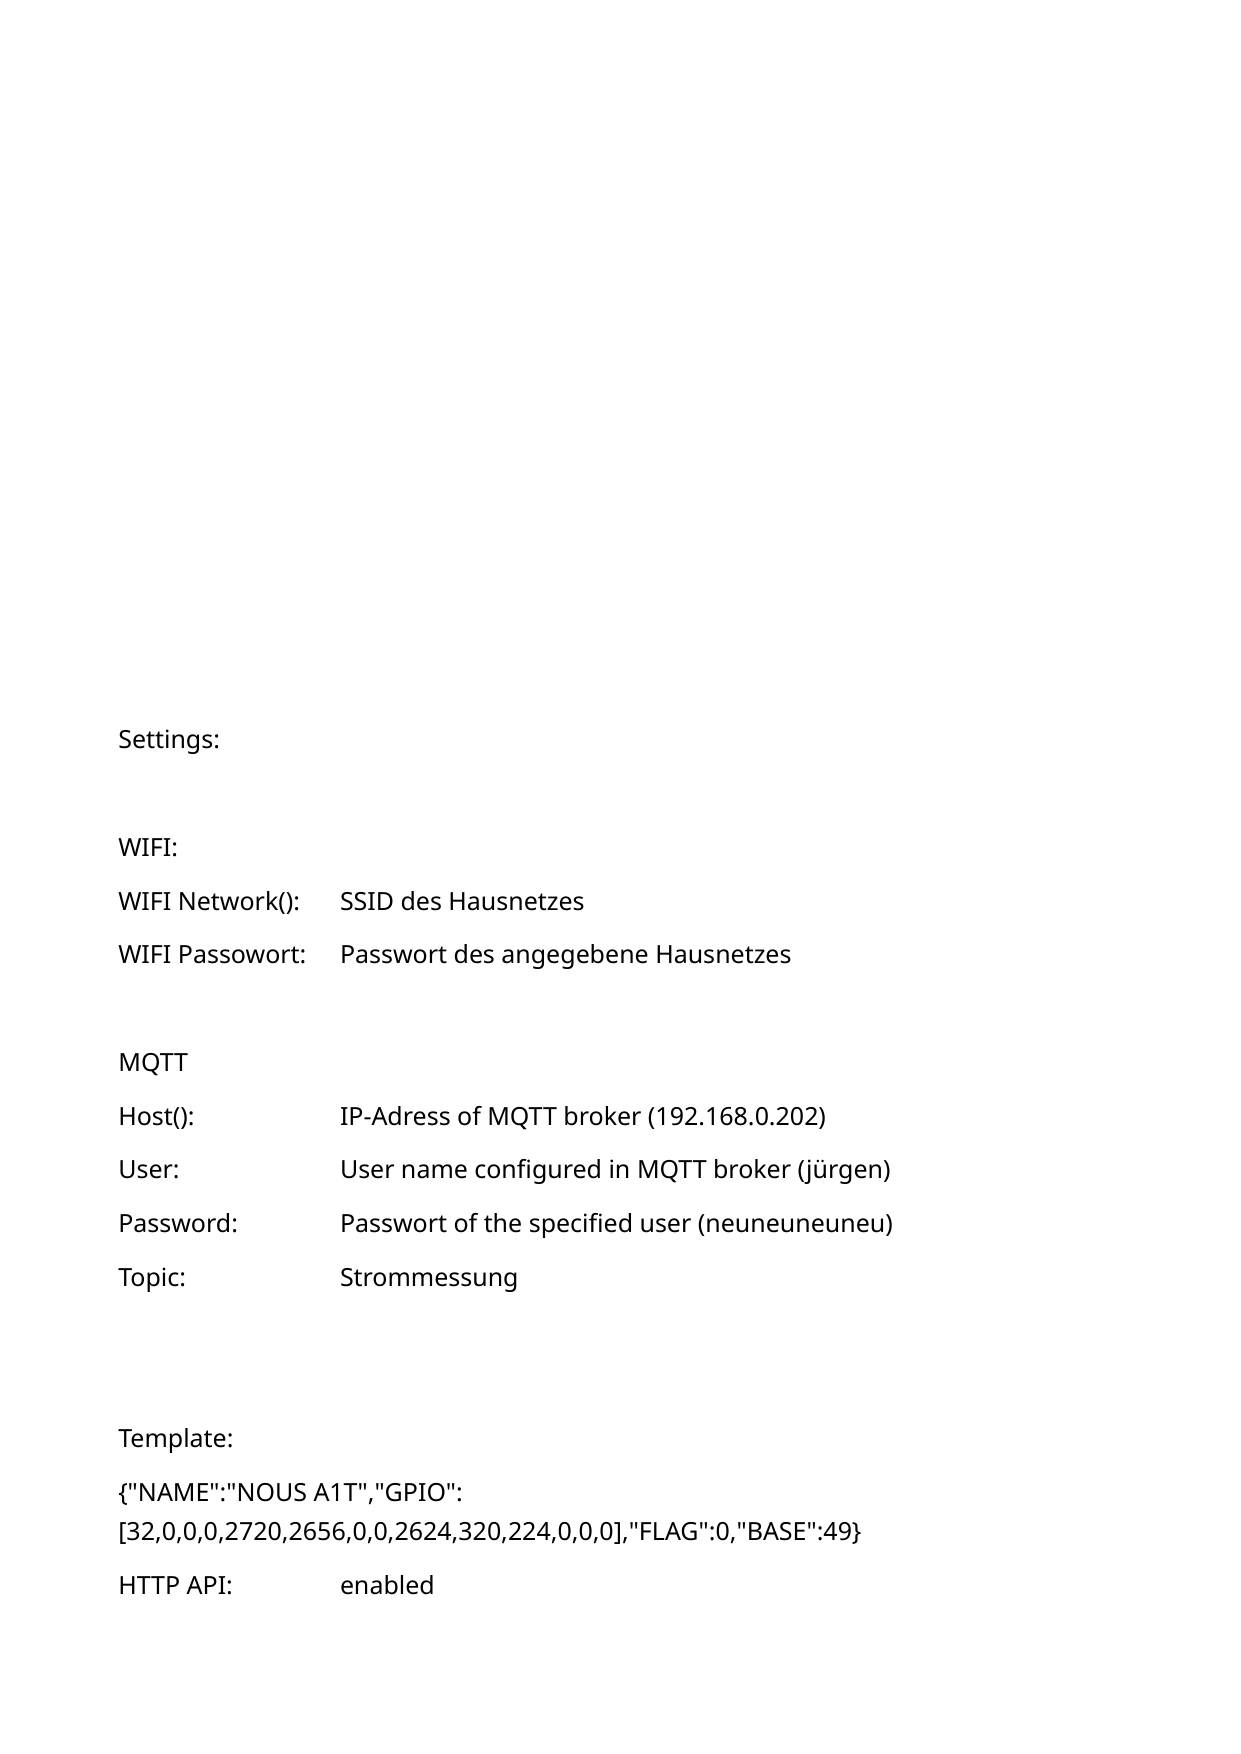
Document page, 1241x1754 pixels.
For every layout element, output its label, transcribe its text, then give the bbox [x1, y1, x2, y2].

text Template: [118, 1421, 1122, 1455]
text Settings: [118, 722, 1122, 756]
text Host(): IP-Adress of MQTT broker (192.168.0.202) [118, 1098, 1122, 1132]
text WIFI: [118, 829, 1122, 863]
text Topic: Strommessung [118, 1259, 1122, 1293]
text User: User name configured in MQTT broker (jürgen) [118, 1152, 1122, 1186]
text MQTT [118, 1044, 1122, 1078]
text HTTP API: enabled [118, 1567, 1122, 1601]
text Password: Passwort of the specified user (neuneuneuneu) [118, 1206, 1122, 1240]
text WIFI Passowort: Passwort des angegebene Hausnetzes [118, 937, 1122, 971]
text {"NAME":"NOUS A1T","GPIO":[32,0,0,0,2720,2656,0,0,2624,320,224,0,0,0],"FLAG":0,"BASE":49} [118, 1474, 1122, 1548]
text WIFI Network(): SSID des Hausnetzes [118, 883, 1122, 917]
